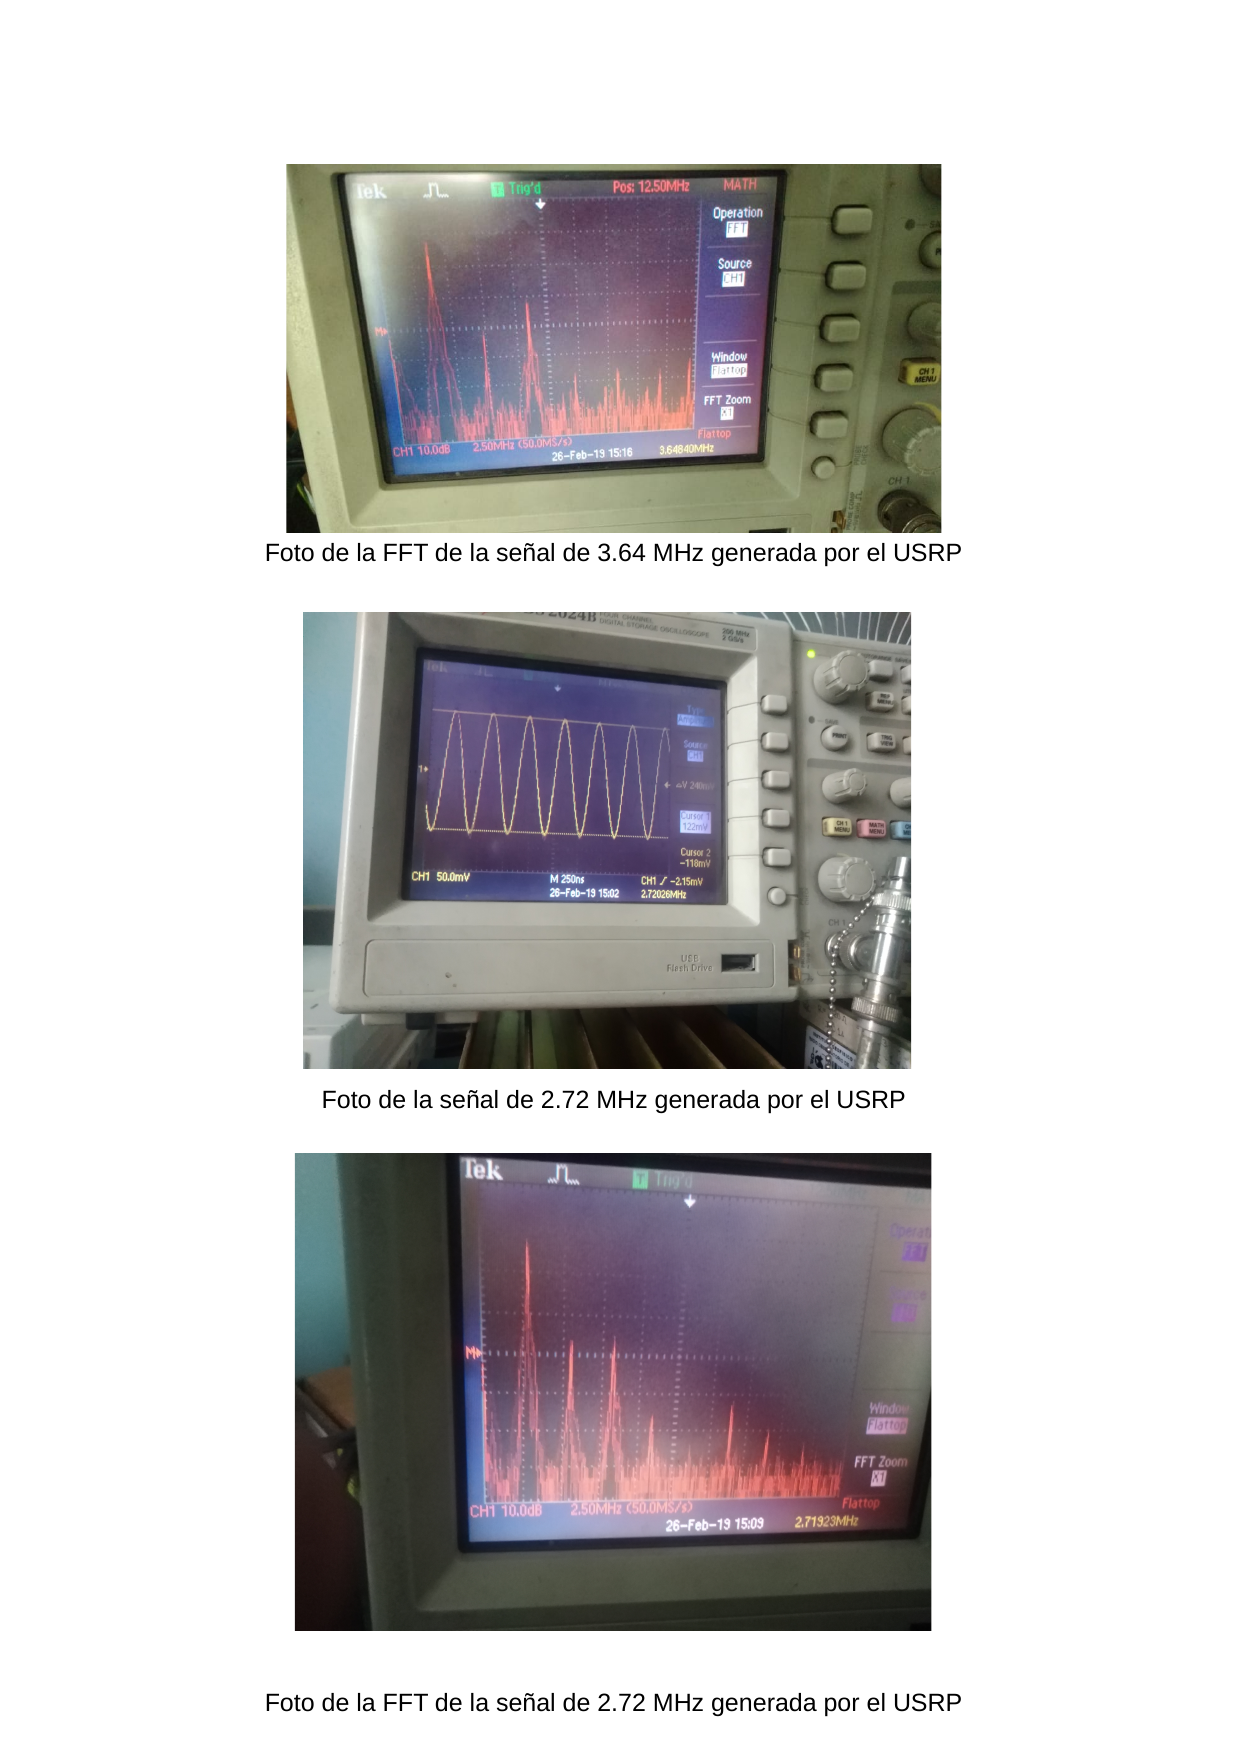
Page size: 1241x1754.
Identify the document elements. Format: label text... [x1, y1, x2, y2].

text Foto de la FFT de la señal de 3.64 MHz generada por el USRP [162, 538, 1065, 567]
text Foto de la FFT de la señal de 2.72 MHz generada por el USRP [162, 1688, 1065, 1717]
picture [303, 612, 912, 1069]
picture [294, 1153, 932, 1631]
text Foto de la señal de 2.72 MHz generada por el USRP [162, 1084, 1065, 1113]
picture [286, 164, 942, 533]
